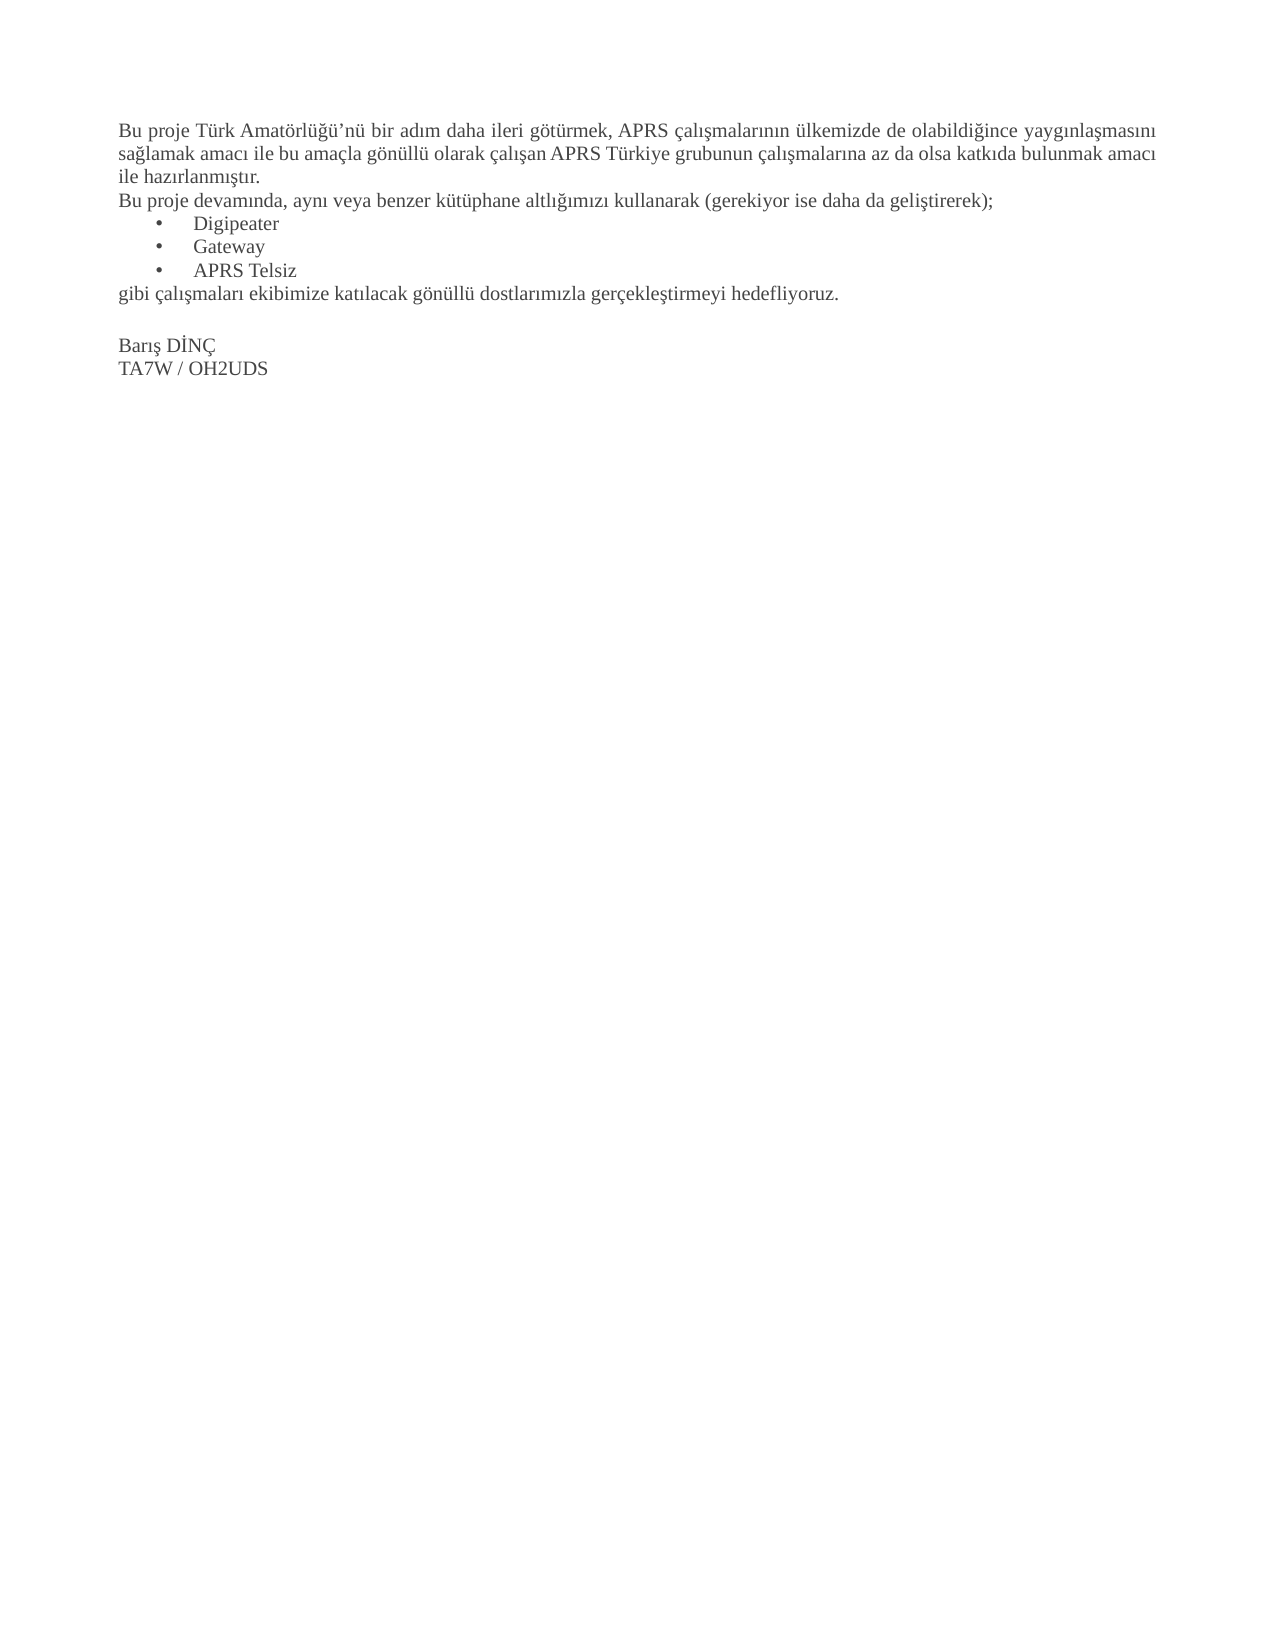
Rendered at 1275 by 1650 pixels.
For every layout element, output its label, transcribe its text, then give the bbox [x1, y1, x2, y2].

text TA7W / OH2UDS [118, 357, 1157, 380]
text Bu proje devamında, aynı veya benzer kütüphane altlığımızı kullanarak (gerekiyor ise daha da geliştirerek); [118, 188, 1157, 211]
list Digipeater [156, 211, 1157, 235]
list APRS Telsiz [156, 258, 1157, 281]
text gibi çalışmaları ekibimize katılacak gönüllü dostlarımızla gerçekleştirmeyi hedefliyoruz. [118, 281, 1157, 305]
list Gateway [156, 235, 1157, 258]
text Bu proje Türk Amatörlüğü’nü bir adım daha ileri götürmek, APRS çalışmalarının ülkemizde de olabildiğince yaygınlaşmasını sağlamak amacı ile bu amaçla gönüllü olarak çalışan APRS Türkiye grubunun çalışmalarına az da olsa katkıda bulunmak amacı ile hazırlanmıştır. [118, 118, 1157, 188]
text Barış DİNÇ [118, 333, 1157, 357]
